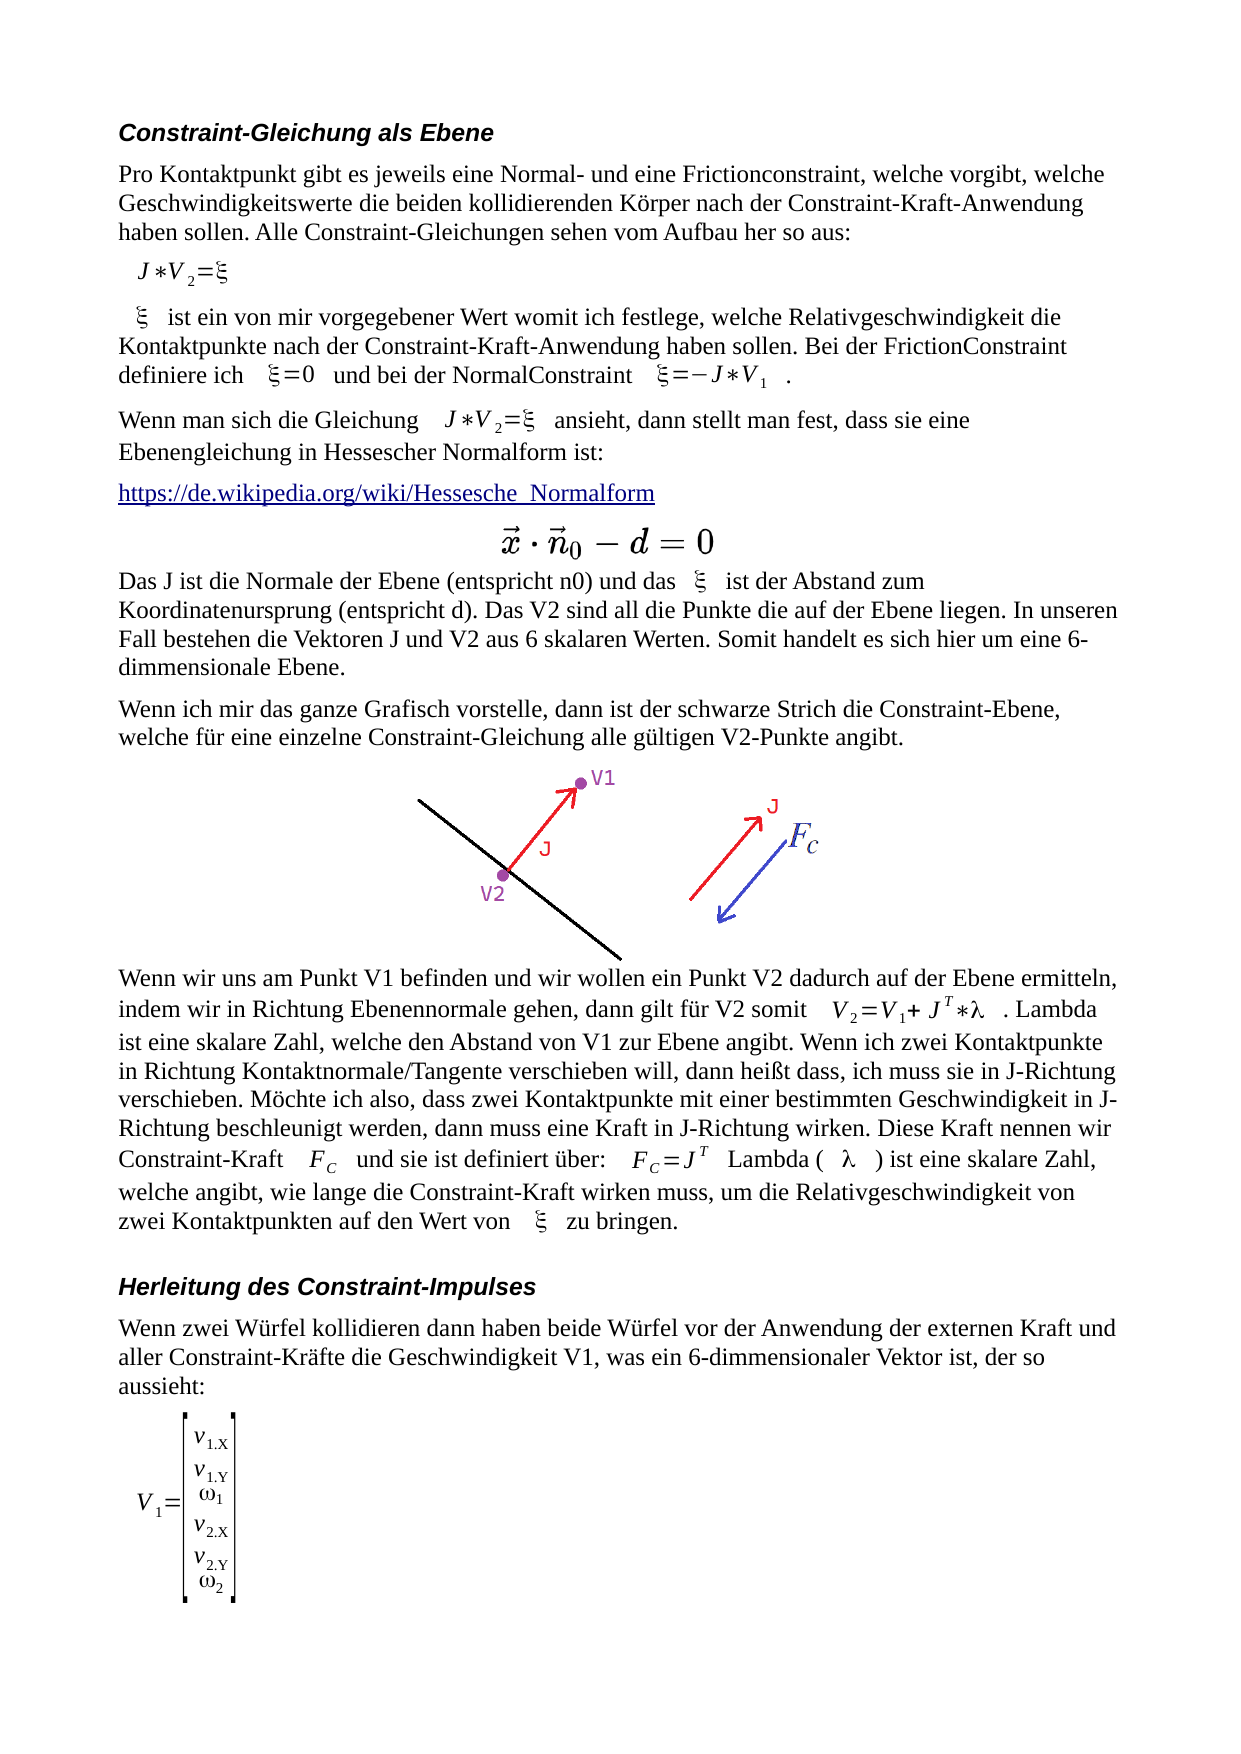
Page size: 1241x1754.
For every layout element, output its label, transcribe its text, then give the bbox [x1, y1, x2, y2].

text Wenn wir uns am Punkt V1 befinden und wir wollen ein Punkt V2 dadurch auf der Ebene ermitteln, indem wir in Richtung Ebenennormale gehen, dann gilt für V2 somit . Lambda ist eine skalare Zahl, welche den Abstand von V1 zur Ebene angibt. Wenn ich zwei Kontaktpunkte in Richtung Kontaktnormale/Tangente verschieben will, dann heißt dass, ich muss sie in J-Richtung verschieben. Möchte ich also, dass zwei Kontaktpunkte mit einer bestimmten Geschwindigkeit in J-Richtung beschleunigt werden, dann muss eine Kraft in J-Richtung wirken. Diese Kraft nennen wir Constraint-Kraft und sie ist definiert über: Lambda () ist eine skalare Zahl, welche angibt, wie lange die Constraint-Kraft wirken muss, um die Relativgeschwindigkeit von zwei Kontaktpunkten auf den Wert von zu bringen. [118, 764, 1122, 1235]
text Wenn man sich die Gleichung ansieht, dann stellt man fest, dass sie eine Ebenengleichung in Hessescher Normalform ist: [118, 405, 1122, 466]
text Das J ist die Normale der Ebene (entspricht n0) und dasist der Abstand zum Koordinatenursprung (entspricht d). Das V2 sind all die Punkte die auf der Ebene liegen. In unseren Fall bestehen die Vektoren J und V2 aus 6 skalaren Werten. Somit handelt es sich hier um eine 6-dimmensionale Ebene. [118, 520, 1122, 681]
text Wenn ich mir das ganze Grafisch vorstelle, dann ist der schwarze Strich die Constraint-Ebene, welche für eine einzelne Constraint-Gleichung alle gültigen V2-Punkte angibt. [118, 694, 1122, 751]
text https://de.wikipedia.org/wiki/Hessesche_Normalform [118, 478, 1122, 507]
text Wenn zwei Würfel kollidieren dann haben beide Würfel vor der Anwendung der externen Kraft und aller Constraint-Kräfte die Geschwindigkeit V1, was ein 6-dimmensionaler Vektor ist, der so aussieht: [118, 1313, 1122, 1400]
text Pro Kontaktpunkt gibt es jeweils eine Normal- und eine Frictionconstraint, welche vorgibt, welche Geschwindigkeitswerte die beiden kollidierenden Körper nach der Constraint-Kraft-Anwendung haben sollen. Alle Constraint-Gleichungen sehen vom Aufbau her so aus: [118, 159, 1122, 245]
subtitle Herleitung des Constraint-Impulses [118, 1272, 1122, 1301]
text ist ein von mir vorgegebener Wert womit ich festlege, welche Relativgeschwindigkeit die Kontaktpunkte nach der Constraint-Kraft-Anwendung haben sollen. Bei der FrictionConstraint definiere ich und bei der NormalConstraint . [118, 302, 1122, 392]
subtitle Constraint-Gleichung als Ebene [118, 118, 1122, 147]
picture [416, 763, 824, 964]
picture [484, 512, 724, 566]
